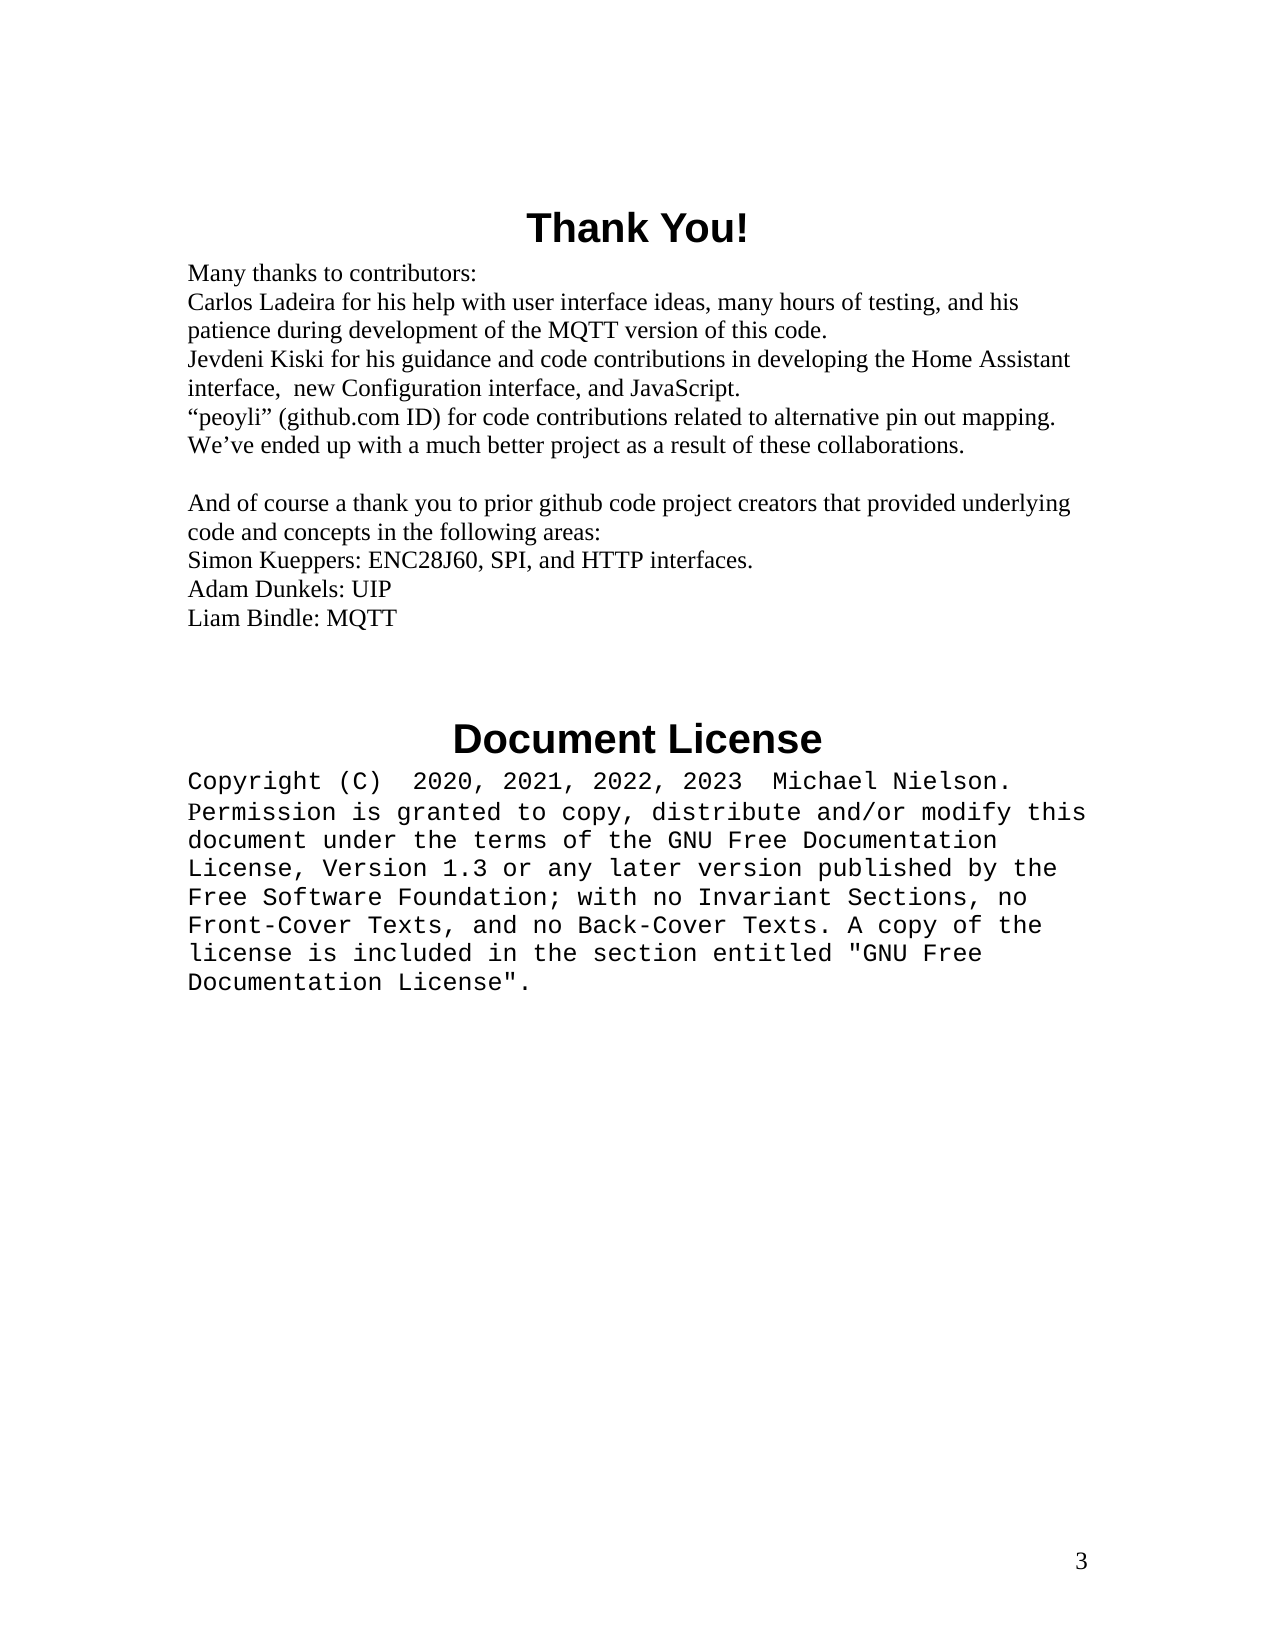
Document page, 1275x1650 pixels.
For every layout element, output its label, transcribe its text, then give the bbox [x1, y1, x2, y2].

text Liam Bindle: MQTT [187, 603, 1087, 632]
text And of course a thank you to prior github code project creators that provided underlying code and concepts in the following areas: [187, 488, 1087, 545]
text Copyright (C) 2020, 2021, 2022, 2023 Michael Nielson. Permission is granted to copy, distribute and/or modify this document under the terms of the GNU Free Documentation License, Version 1.3 or any later version published by the Free Software Foundation; with no Invariant Sections, no Front-Cover Texts, and no Back-Cover Texts. A copy of the license is included in the section entitled "GNU Free Documentation License". [187, 768, 1087, 997]
text Carlos Ladeira for his help with user interface ideas, many hours of testing, and his patience during development of the MQTT version of this code. [187, 287, 1087, 344]
text “peoyli” (github.com ID) for code contributions related to alternative pin out mapping. [187, 402, 1087, 430]
text Simon Kueppers: ENC28J60, SPI, and HTTP interfaces. [187, 545, 1087, 574]
subtitle Thank You! [187, 204, 1087, 252]
subtitle Document License [187, 714, 1087, 762]
text We’ve ended up with a much better project as a result of these collaborations. [187, 430, 1087, 459]
text Many thanks to contributors: [187, 258, 1087, 287]
text Adam Dunkels: UIP [187, 574, 1087, 603]
text Jevdeni Kiski for his guidance and code contributions in developing the Home Assistant interface, new Configuration interface, and JavaScript. [187, 344, 1087, 402]
